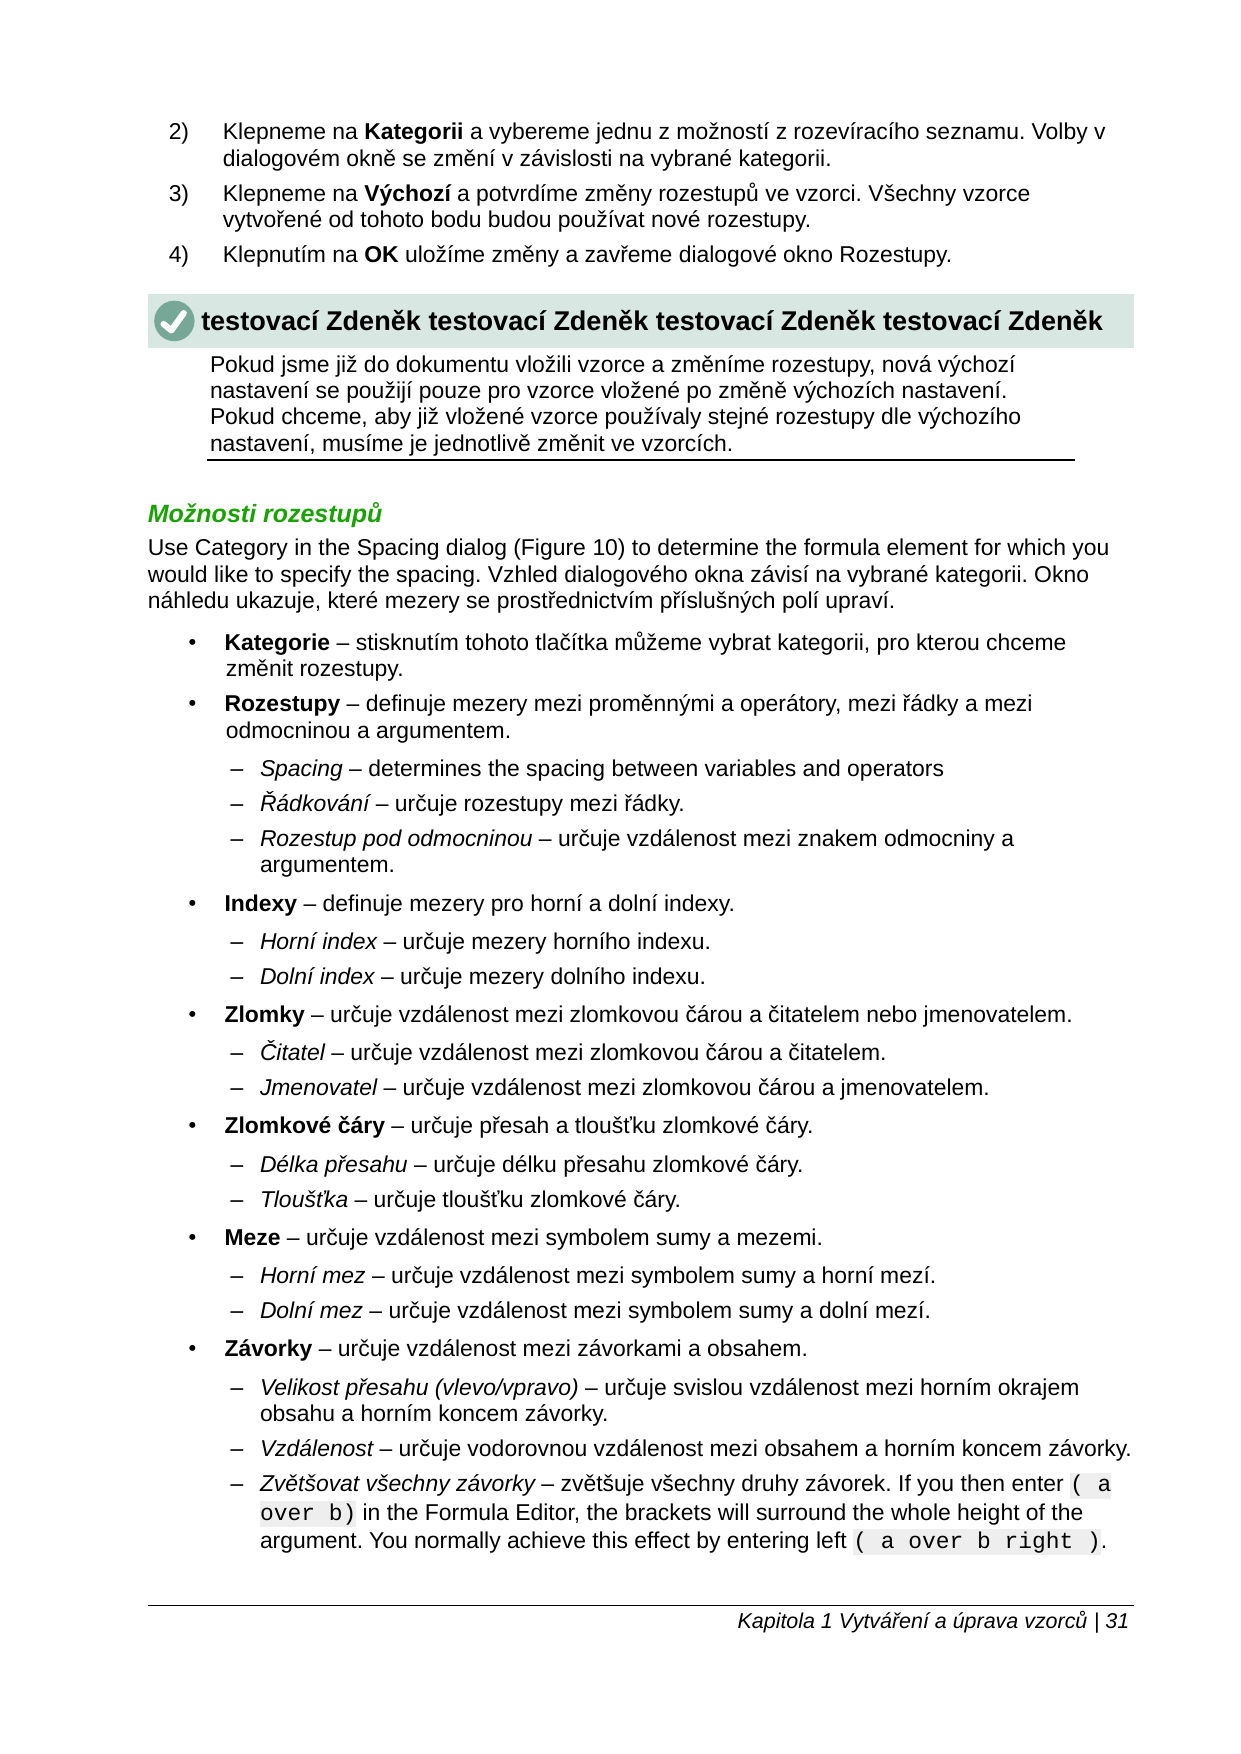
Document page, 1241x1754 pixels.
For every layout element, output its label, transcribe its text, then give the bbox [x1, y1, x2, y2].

subtitle Možnosti rozestupů [148, 499, 1134, 528]
list Horní index – určuje mezery horního indexu. [230, 928, 1134, 954]
list Čitatel – určuje vzdálenost mezi zlomkovou čárou a čitatelem. [230, 1039, 1134, 1066]
list Závorky – určuje vzdálenost mezi závorkami a obsahem. [185, 1332, 1134, 1365]
list Klepneme na Výchozí a potvrdíme změny rozestupů ve vzorci. Všechny vzorce vytvořené od tohoto bodu budou používat nové rozestupy. [189, 180, 1134, 232]
list Kategorie – stisknutím tohoto tlačítka můžeme vybrat kategorii, pro kterou chceme změnit rozestupy. [185, 626, 1134, 681]
list Zlomky – určuje vzdálenost mezi zlomkovou čárou a čitatelem nebo jmenovatelem. [185, 998, 1134, 1030]
list Indexy – definuje mezery pro horní a dolní indexy. [185, 887, 1134, 919]
list Horní mez – určuje vzdálenost mezi symbolem sumy a horní mezí. [230, 1262, 1134, 1288]
list Délka přesahu – určuje délku přesahu zlomkové čáry. [230, 1151, 1134, 1177]
list Velikost přesahu (vlevo/vpravo) – určuje svislou vzdálenost mezi horním okrajem obsahu a horním koncem závorky. [230, 1373, 1134, 1426]
list Zlomkové čáry – určuje přesah a tloušťku zlomkové čáry. [185, 1109, 1134, 1142]
list Meze – určuje vzdálenost mezi symbolem sumy a mezemi. [185, 1221, 1134, 1253]
text Use Category in the Spacing dialog (Figure 10) to determine the formula element for which you would like to specify the spacing. Vzhled dialogového okna závisí na vybrané kategorii. Okno náhledu ukazuje, které mezery se prostřednictvím příslušných polí upraví. [148, 534, 1134, 613]
list Jmenovatel – určuje vzdálenost mezi zlomkovou čárou a jmenovatelem. [230, 1074, 1134, 1101]
subtitle testovací Zdeněk testovací Zdeněk testovací Zdeněk testovací Zdeněk [148, 294, 1134, 348]
list Rozestup pod odmocninou – určuje vzdálenost mezi znakem odmocniny a argumentem. [230, 825, 1134, 878]
list Klepnutím na OK uložíme změny a zavřeme dialogové okno Rozestupy. [189, 241, 1134, 268]
list Řádkování – určuje rozestupy mezi řádky. [230, 790, 1134, 816]
list Dolní index – určuje mezery dolního indexu. [230, 963, 1134, 989]
list Dolní mez – určuje vzdálenost mezi symbolem sumy a dolní mezí. [230, 1297, 1134, 1324]
list Klepneme na Kategorii a vybereme jednu z možností z rozevíracího seznamu. Volby v dialogovém okně se změní v závislosti na vybrané kategorii. [189, 118, 1134, 171]
list Zvětšovat všechny závorky – zvětšuje všechny druhy závorek. If you then enter ( a over b) in the Formula Editor, the brackets will surround the whole height of the argument. You normally achieve this effect by entering left ( a over b right ). [230, 1470, 1134, 1555]
list Tloušťka – určuje tloušťku zlomkové čáry. [230, 1186, 1134, 1212]
list Vzdálenost – určuje vodorovnou vzdálenost mezi obsahem a horním koncem závorky. [230, 1435, 1134, 1461]
list Rozestupy – definuje mezery mezi proměnnými a operátory, mezi řádky a mezi odmocninou a argumentem. [185, 687, 1134, 746]
text Pokud jsme již do dokumentu vložili vzorce a změníme rozestupy, nová výchozí nastavení se použijí pouze pro vzorce vložené po změně výchozích nastavení. Pokud chceme, aby již vložené vzorce používaly stejné rozestupy dle výchozího nastavení, musíme je jednotlivě změnit ve vzorcích. [207, 348, 1075, 459]
list Spacing – determines the spacing between variables and operators [230, 755, 1134, 781]
